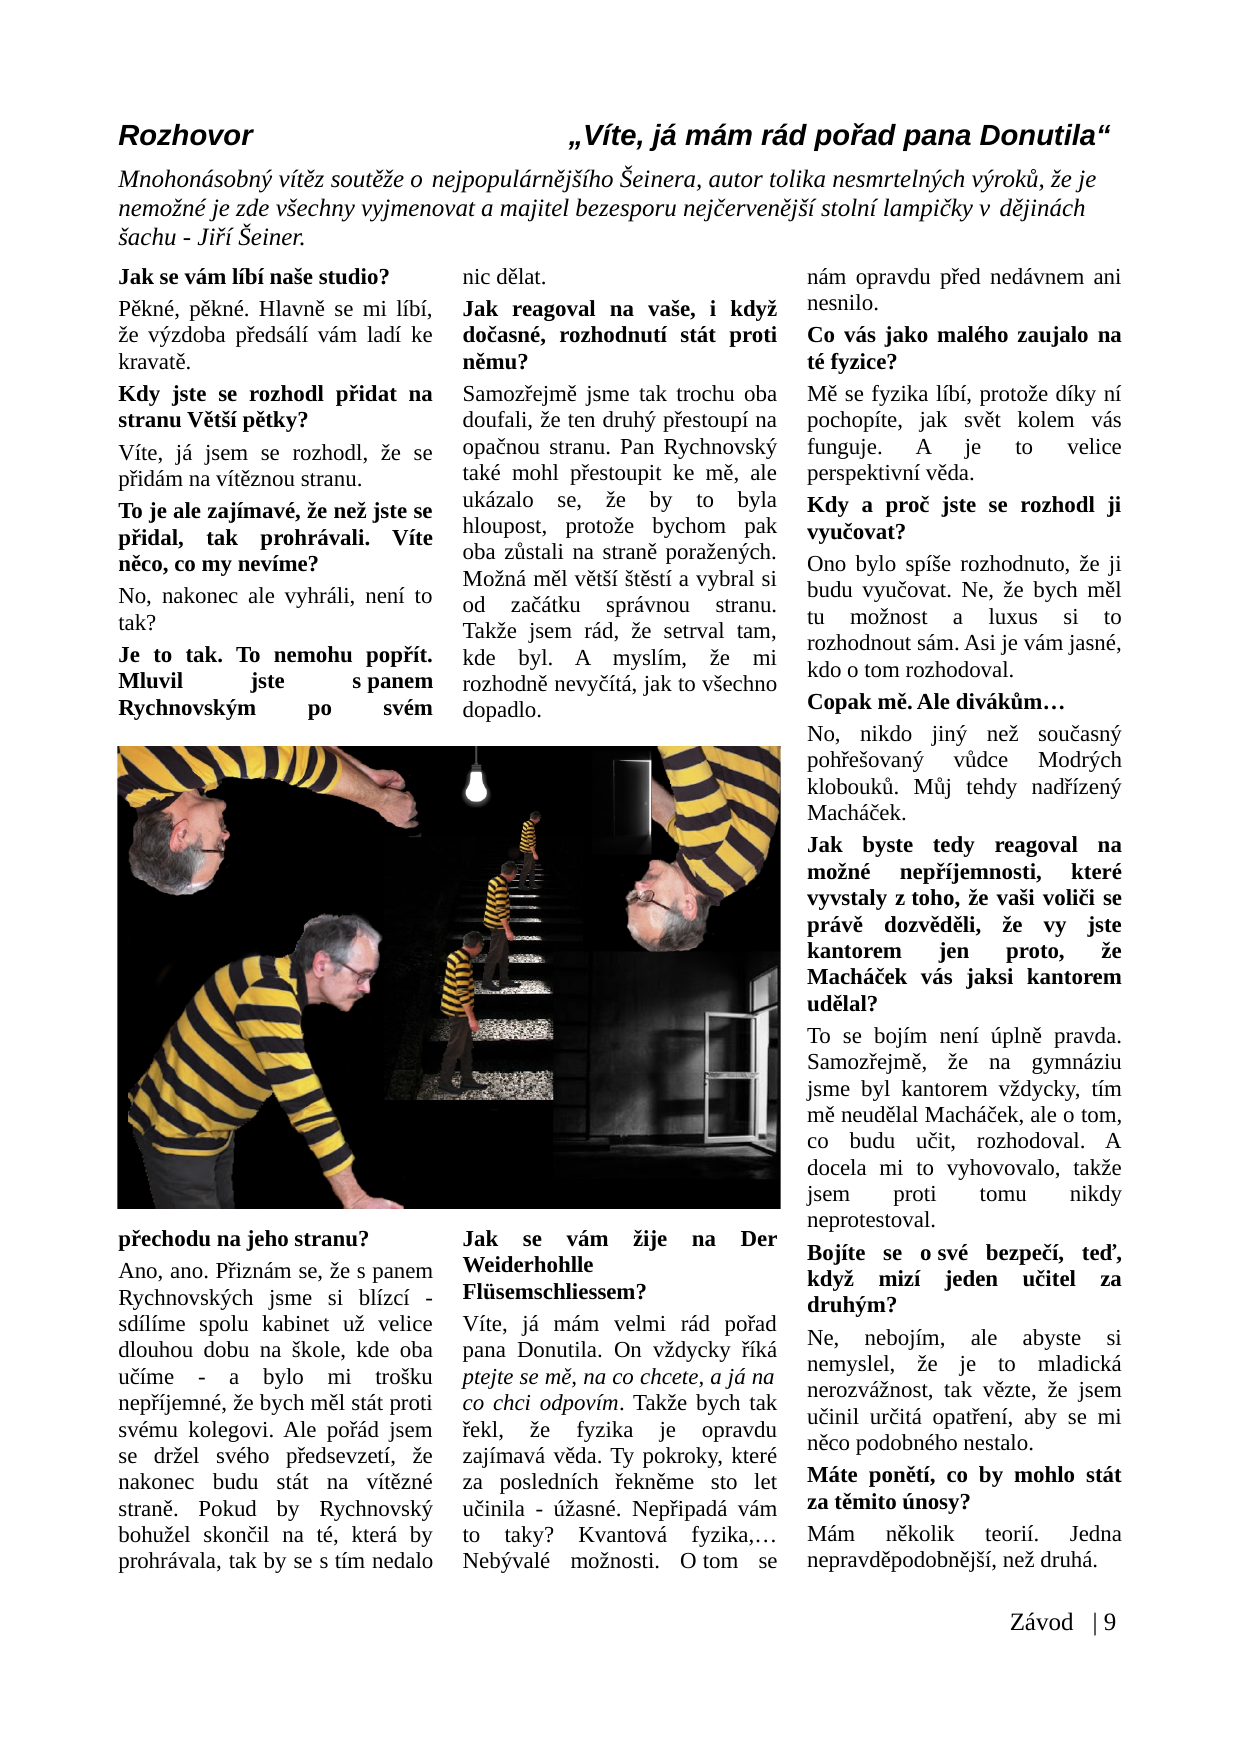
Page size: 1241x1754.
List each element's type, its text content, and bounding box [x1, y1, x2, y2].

text Co vás jako malého zaujalo na té fyzice? [807, 322, 1122, 374]
text Kdy a proč jste se rozhodl ji vyučovat? [807, 492, 1122, 544]
text nám opravdu před nedávnem ani nesnilo. [807, 263, 1122, 316]
text Mám několik teorií. Jedna nepravděpodobnější, než druhá. [807, 1520, 1122, 1573]
text Pěkné, pěkné. Hlavně se mi líbí, že výzdoba předsálí vám ladí ke kravatě. [118, 295, 433, 374]
text To je ale zajímavé, že než jste se přidal, tak prohrávali. Víte něco, co my nevíme? [118, 497, 433, 577]
subtitle Rozhovor „Víte, já mám rád pořad pana Donutila“ [118, 118, 1122, 152]
text Mě se fyzika líbí, protože díky ní pochopíte, jak svět kolem vás funguje. A je to velice perspektivní věda. [807, 380, 1122, 486]
text Jak se vám žije na Der Weiderhohlle Flüsemschliessem? [462, 1206, 777, 1304]
text To se bojím není úplně pravda. Samozřejmě, že na gymnáziu jsme byl kantorem vždycky, tím mě neudělal Macháček, ale o tom, co budu učit, rozhodoval. A docela mi to vyhovovalo, takže jsem proti tomu nikdy neprotestoval. [807, 1022, 1122, 1233]
text Máte ponětí, co by mohlo stát za těmito únosy? [807, 1461, 1122, 1514]
text Jak byste tedy reagoval na možné nepříjemnosti, které vyvstaly z toho, že vaši voliči se právě dozvěděli, že vy jste kantorem jen proto, že Macháček vás jaksi kantorem udělal? [807, 832, 1122, 1016]
text No, nakonec ale vyhráli, není to tak? [118, 582, 433, 635]
text Jak reagoval na vaše, i když dočasné, rozhodnutí stát proti němu? [462, 295, 777, 374]
text Ne, nebojím, ale abyste si nemyslel, že je to mladická nerozvážnost, tak vězte, že jsem učinil určitá opatření, aby se mi něco podobného nestalo. [807, 1324, 1122, 1456]
text Kdy jste se rozhodl přidat na stranu Větší pětky? [118, 380, 433, 433]
text Bojíte se o své bezpečí, teď, když mizí jeden učitel za druhým? [807, 1239, 1122, 1318]
text Copak mě. Ale divákům… [807, 688, 1122, 714]
text Mnohonásobný vítěz soutěže o nejpopulárnějšího Šeinera, autor tolika nesmrtelných výroků, že je nemožné je zde všechny vyjmenovat a majitel bezesporu nejčervenější stolní lampičky v dějinách šachu - Jiří Šeiner. [118, 164, 1122, 250]
text nic dělat. [462, 263, 777, 289]
text Jak se vám líbí naše studio? [118, 263, 433, 289]
text Je to tak. To nemohu popřít. Mluvil jste s panem Rychnovským po svém [118, 641, 433, 746]
text Víte, já mám velmi rád pořad pana Donutila. On vždycky říká ptejte se mě, na co chcete, a já na co chci odpovím. Takže bych tak řekl, že fyzika je opravdu zajímavá věda. Ty pokroky, které za posledních řekněme sto let učinila - úžasné. Nepřipadá vám to taky? Kvantová fyzika,… Nebývalé možnosti. O tom se [462, 1310, 777, 1574]
text Samozřejmě jsme tak trochu oba doufali, že ten druhý přestoupí na opačnou stranu. Pan Rychnovský také mohl přestoupit ke mě, ale ukázalo se, že by to byla hloupost, protože bychom pak oba zůstali na straně poražených. Možná měl větší štěstí a vybral si od začátku správnou stranu. Takže jsem rád, že setrval tam, kde byl. A myslím, že mi rozhodně nevyčítá, jak to všechno dopadlo. [462, 380, 777, 723]
text No, nikdo jiný než současný pohřešovaný vůdce Modrých klobouků. Můj tehdy nadřízený Macháček. [807, 720, 1122, 826]
text Ono bylo spíše rozhodnuto, že ji budu vyučovat. Ne, že bych měl tu možnost a luxus si to rozhodnout sám. Asi je vám jasné, kdo o tom rozhodoval. [807, 550, 1122, 682]
text Ano, ano. Přiznám se, že s panem Rychnovských jsme si blízcí - sdílíme spolu kabinet už velice dlouhou dobu na škole, kde oba učíme - a bylo mi trošku nepříjemné, že bych měl stát proti svému kolegovi. Ale pořád jsem se držel svého předsevzetí, že nakonec budu stát na vítězné straně. Pokud by Rychnovský bohužel skončil na té, která by prohrávala, tak by se s tím nedalo [118, 1257, 433, 1574]
picture [117, 746, 781, 1206]
text [462, 729, 777, 746]
text Víte, já jsem se rozhodl, že se přidám na vítěznou stranu. [118, 439, 433, 492]
text přechodu na jeho stranu? [118, 1206, 433, 1252]
